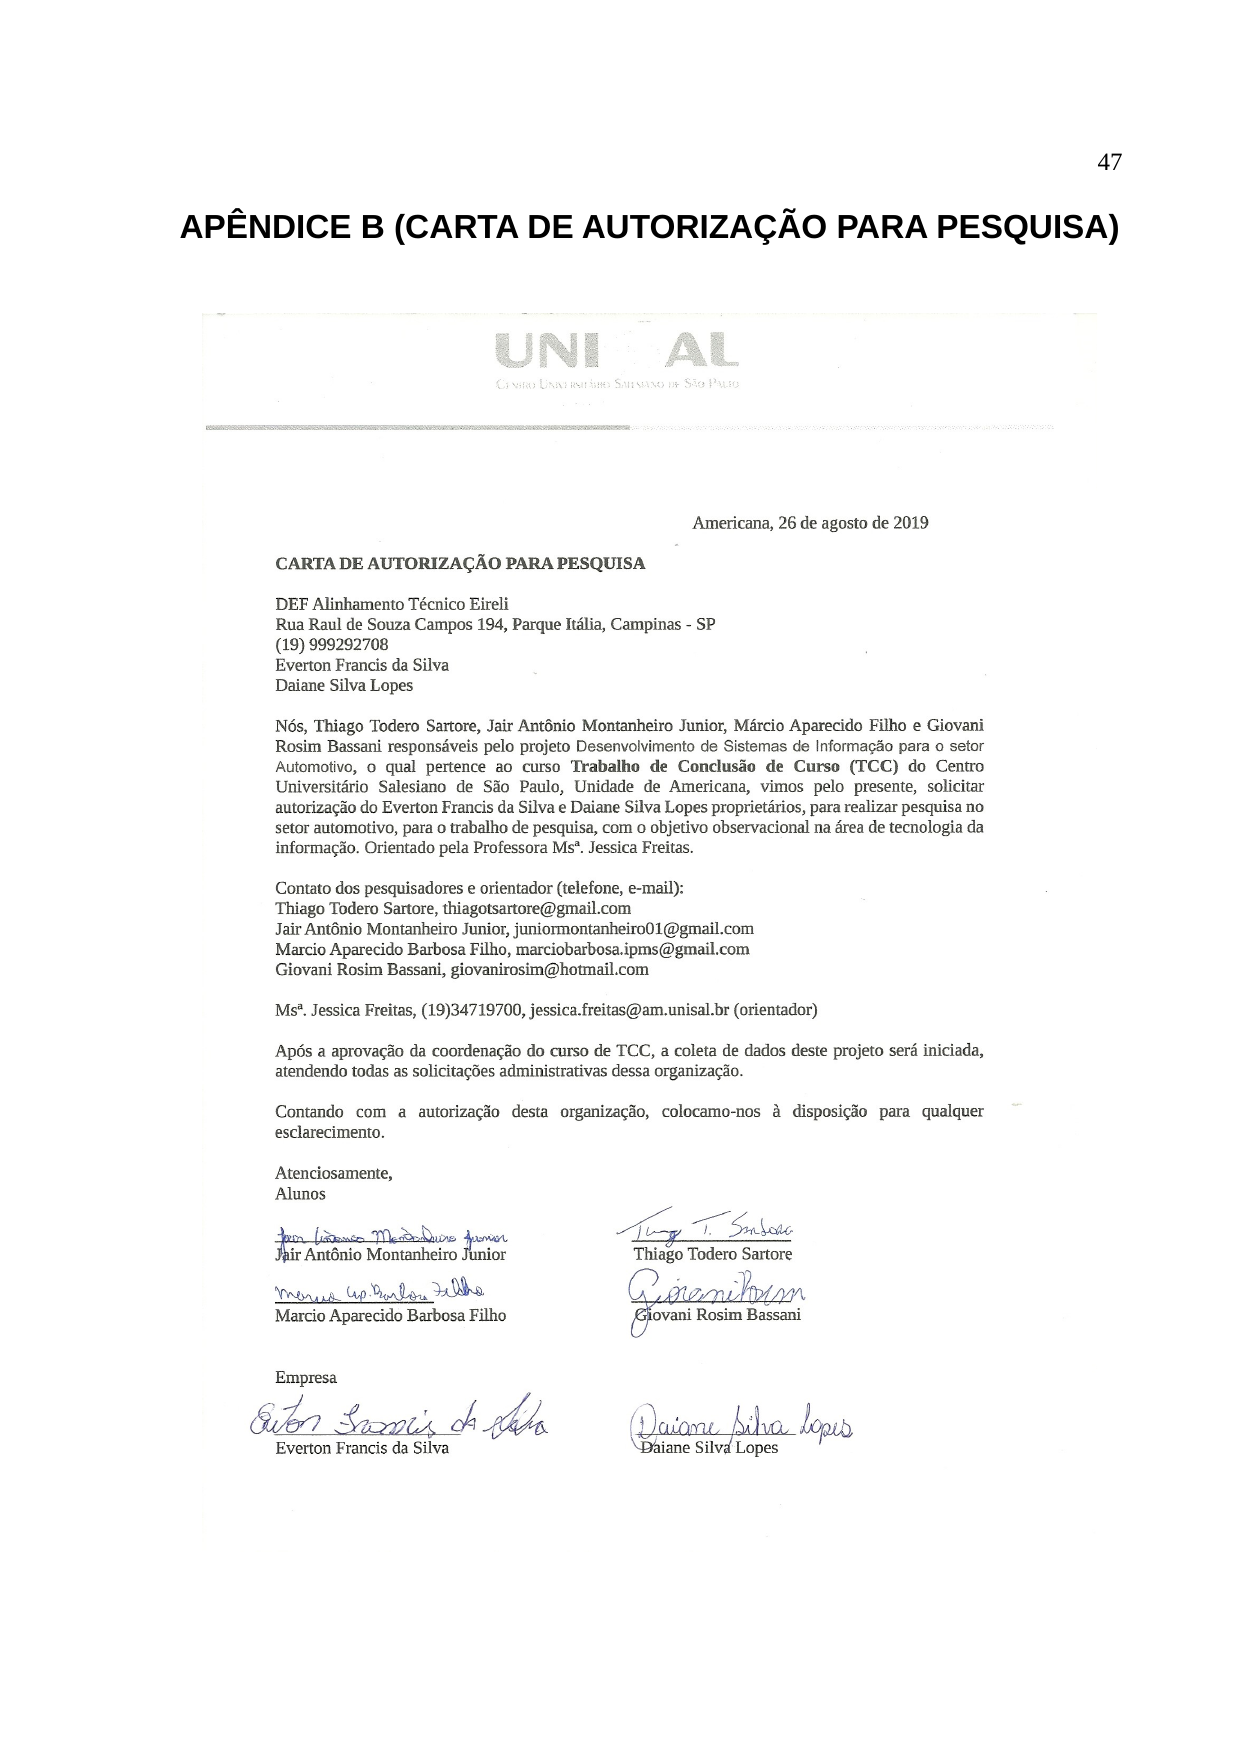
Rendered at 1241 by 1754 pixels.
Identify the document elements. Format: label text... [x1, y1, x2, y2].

picture [202, 313, 1098, 1552]
subtitle Apêndice B (Carta de autorização para pesquisa) [177, 207, 1122, 245]
